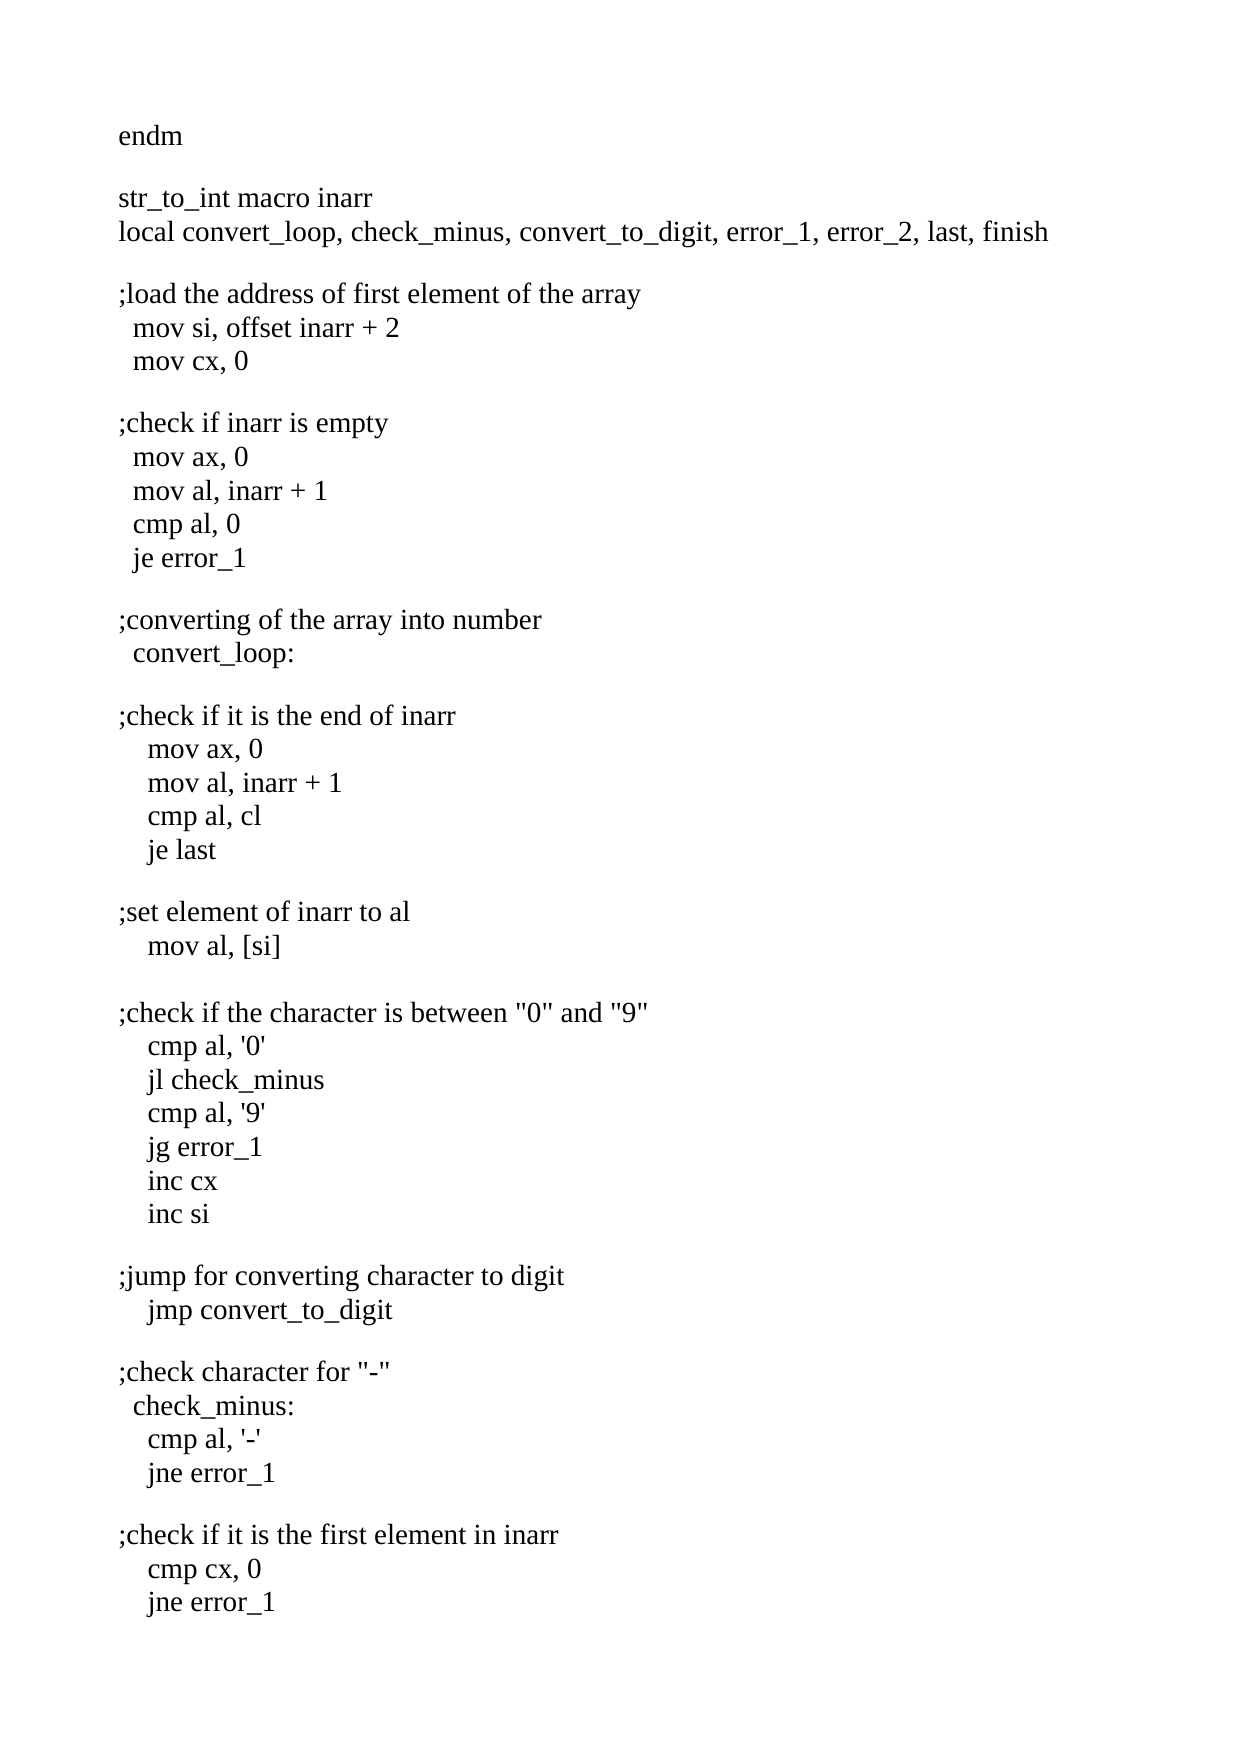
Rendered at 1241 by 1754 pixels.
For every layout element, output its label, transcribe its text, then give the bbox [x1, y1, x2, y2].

text je error_1 [118, 540, 1122, 573]
text cmp al, 0 [118, 506, 1122, 540]
text mov si, offset inarr + 2 [118, 310, 1122, 343]
text mov cx, 0 [118, 343, 1122, 377]
text ;check character for "-" [118, 1354, 1122, 1388]
text ;load the address of first element of the array [118, 276, 1122, 310]
text endm [118, 118, 1122, 152]
text jne error_1 [118, 1584, 1122, 1618]
text mov ax, 0 [118, 439, 1122, 473]
text cmp al, '9' [118, 1096, 1122, 1129]
text inc si [118, 1196, 1122, 1230]
text mov al, inarr + 1 [118, 473, 1122, 506]
text jg error_1 [118, 1129, 1122, 1163]
text ;set element of inarr to al [118, 894, 1122, 928]
text cmp al, '0' [118, 1028, 1122, 1062]
text convert_loop: [118, 636, 1122, 669]
text cmp al, cl [118, 798, 1122, 832]
text jl check_minus [118, 1062, 1122, 1096]
text je last [118, 832, 1122, 866]
text ;jump for converting character to digit [118, 1258, 1122, 1292]
text ;check if it is the first element in inarr [118, 1517, 1122, 1551]
text ;check if the character is between "0" and "9" [118, 995, 1122, 1028]
text mov ax, 0 [118, 731, 1122, 765]
text cmp al, '-' [118, 1421, 1122, 1455]
text ;check if inarr is empty [118, 406, 1122, 439]
text jne error_1 [118, 1455, 1122, 1488]
text mov al, [si] [118, 928, 1122, 961]
text ;converting of the array into number [118, 602, 1122, 636]
text jmp convert_to_digit [118, 1292, 1122, 1326]
text str_to_int macro inarr [118, 180, 1122, 214]
text local convert_loop, check_minus, convert_to_digit, error_1, error_2, last, finish [118, 214, 1122, 247]
text cmp cx, 0 [118, 1551, 1122, 1584]
text ;check if it is the end of inarr [118, 698, 1122, 731]
text inc cx [118, 1163, 1122, 1196]
text check_minus: [118, 1388, 1122, 1421]
text mov al, inarr + 1 [118, 765, 1122, 798]
